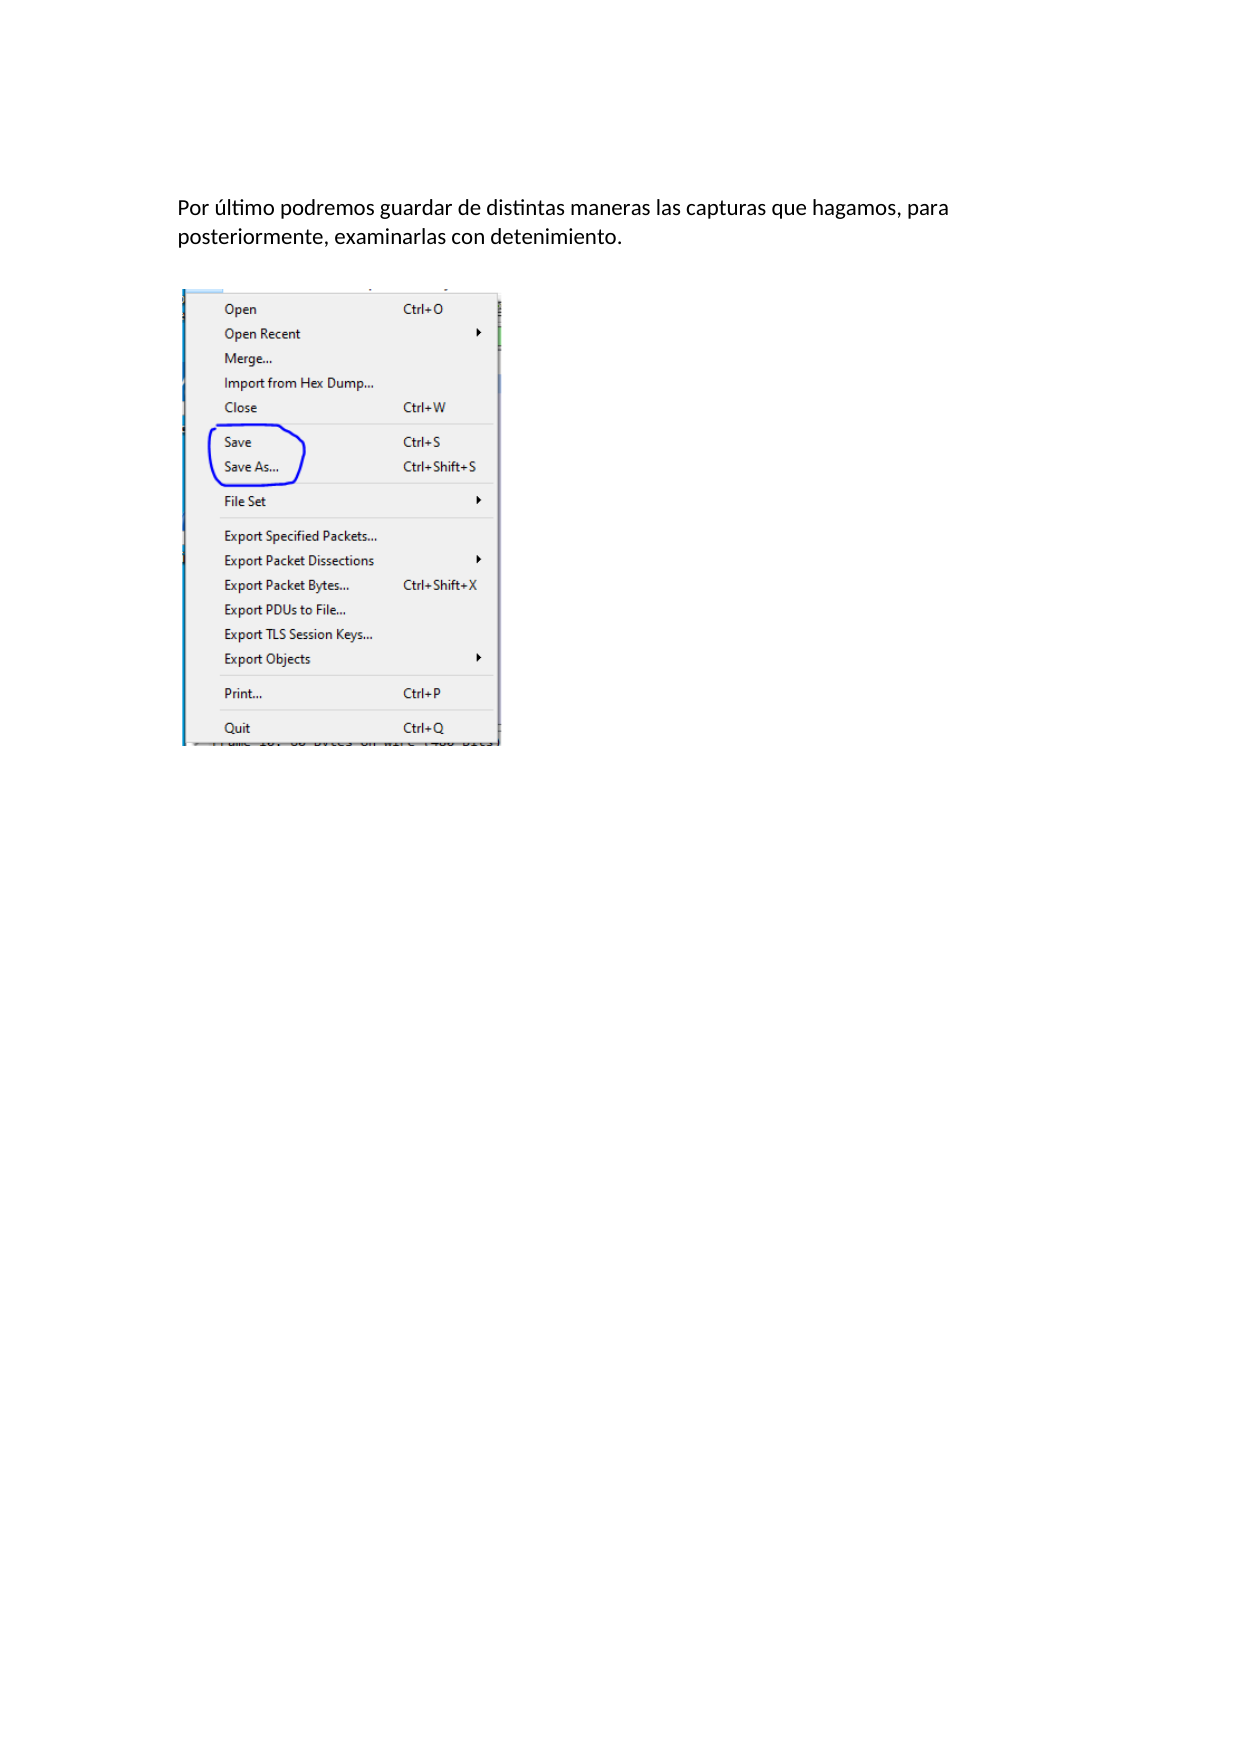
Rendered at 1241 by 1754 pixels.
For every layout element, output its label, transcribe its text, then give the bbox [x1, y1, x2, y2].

text Por último podremos guardar de distintas maneras las capturas que hagamos, para posteriormente, examinarlas con detenimiento. [177, 193, 1063, 250]
